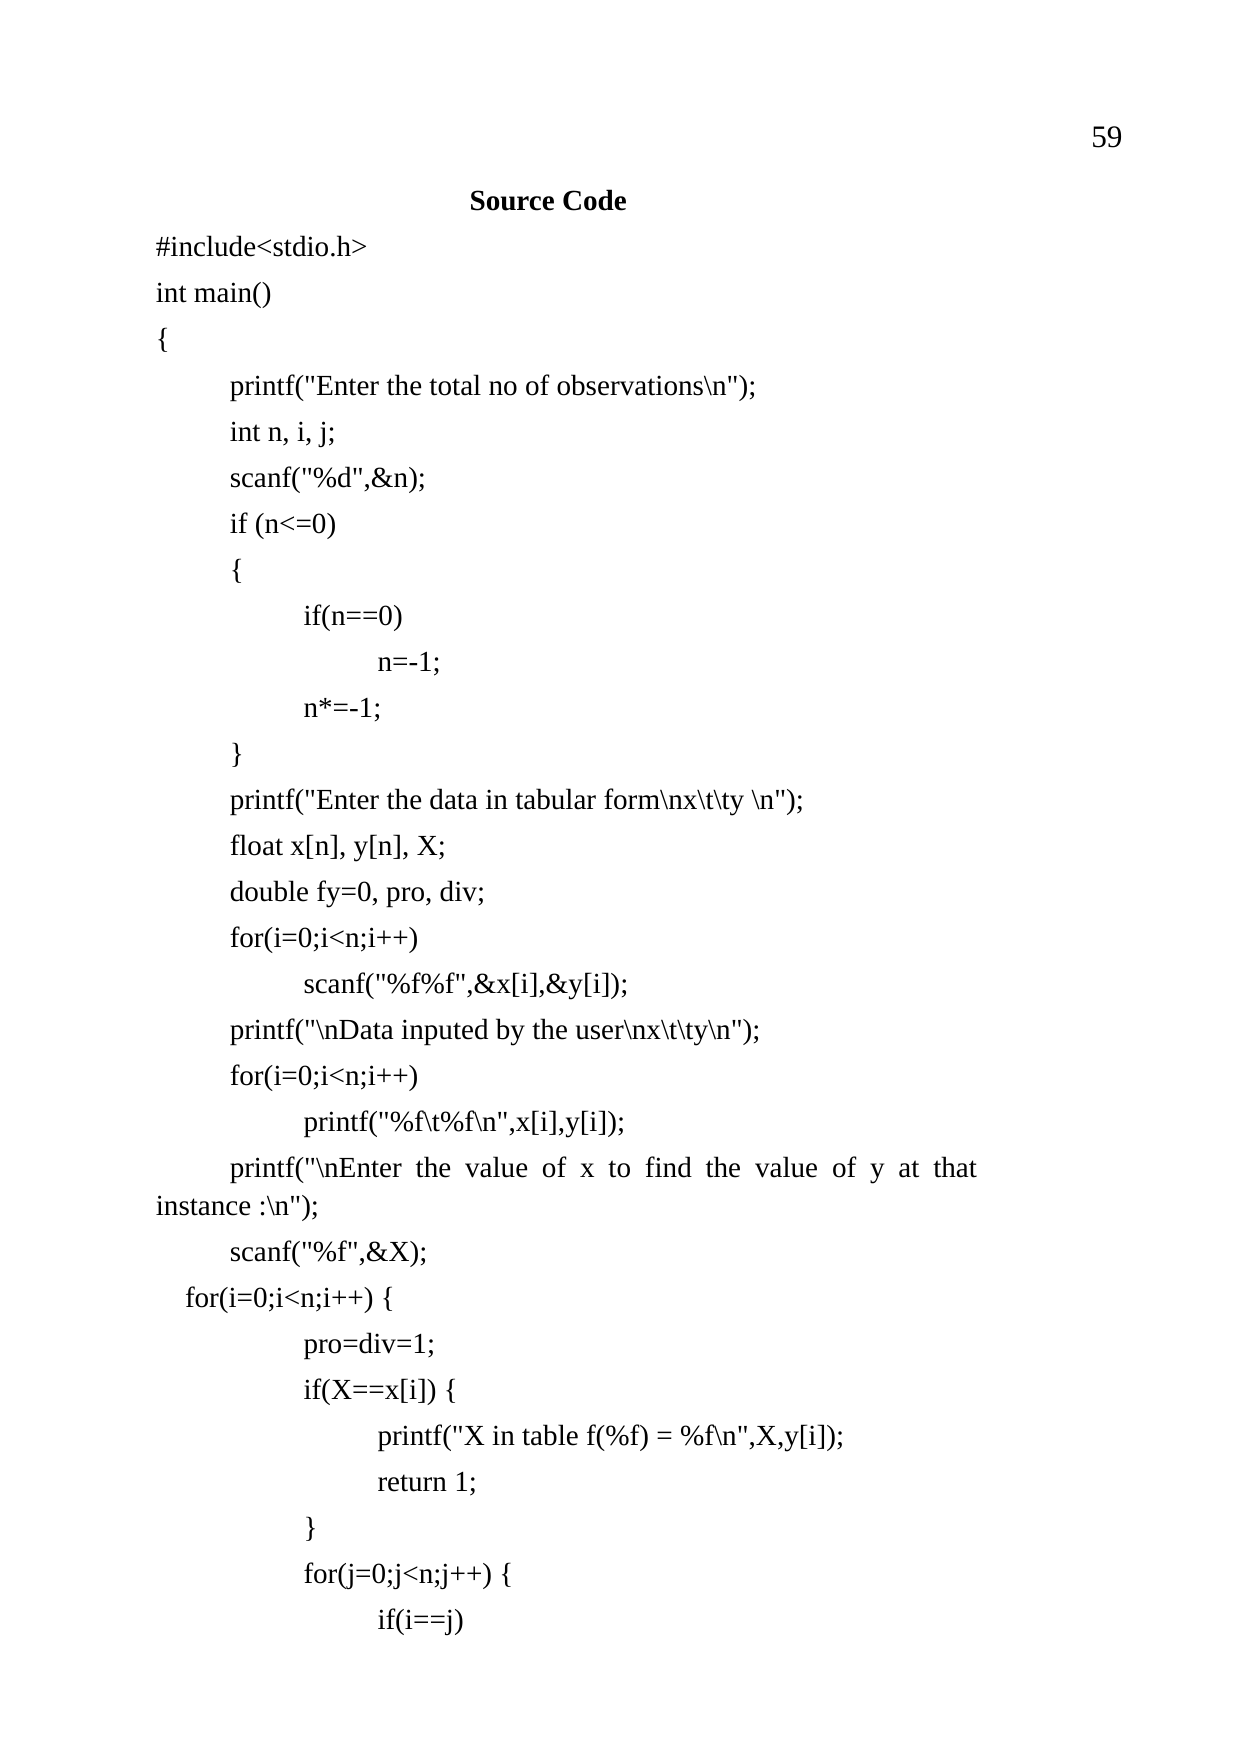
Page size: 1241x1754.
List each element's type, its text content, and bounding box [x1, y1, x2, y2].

text scanf("%f%f",&x[i],&y[i]); [156, 966, 978, 1000]
text printf("Enter the total no of observations\n"); [156, 368, 978, 401]
text printf("\nData inputed by the user\nx\t\ty\n"); [156, 1012, 978, 1046]
text printf("Enter the data in tabular form\nx\t\ty \n"); [156, 782, 978, 816]
text for(j=0;j<n;j++) { [156, 1556, 978, 1589]
text int main() [156, 276, 978, 309]
text scanf("%f",&X); [156, 1234, 978, 1267]
text } [156, 1510, 978, 1543]
text for(i=0;i<n;i++) [156, 1058, 978, 1092]
text printf("\nEnter the value of x to find the value of y at that instance :\n"); [156, 1150, 978, 1221]
text if(i==j) [156, 1602, 978, 1636]
text if(n==0) [156, 598, 978, 631]
text if(X==x[i]) { [156, 1372, 978, 1405]
text { [156, 322, 978, 355]
text printf("X in table f(%f) = %f\n",X,y[i]); [156, 1418, 978, 1451]
text #include<stdio.h> [156, 229, 978, 263]
text if (n<=0) [156, 506, 978, 539]
text for(i=0;i<n;i++) { [156, 1280, 978, 1313]
text scanf("%d",&n); [156, 460, 978, 493]
text for(i=0;i<n;i++) [156, 920, 978, 954]
text int n, i, j; [156, 414, 978, 447]
text n=-1; [156, 644, 978, 677]
text n*=-1; [156, 690, 978, 723]
text { [156, 552, 978, 585]
text printf("%f\t%f\n",x[i],y[i]); [156, 1104, 978, 1138]
text } [156, 736, 978, 769]
text float x[n], y[n], X; [156, 828, 978, 862]
text return 1; [156, 1464, 978, 1497]
text Source Code [118, 183, 978, 217]
text double fy=0, pro, div; [156, 874, 978, 908]
text pro=div=1; [156, 1326, 978, 1359]
